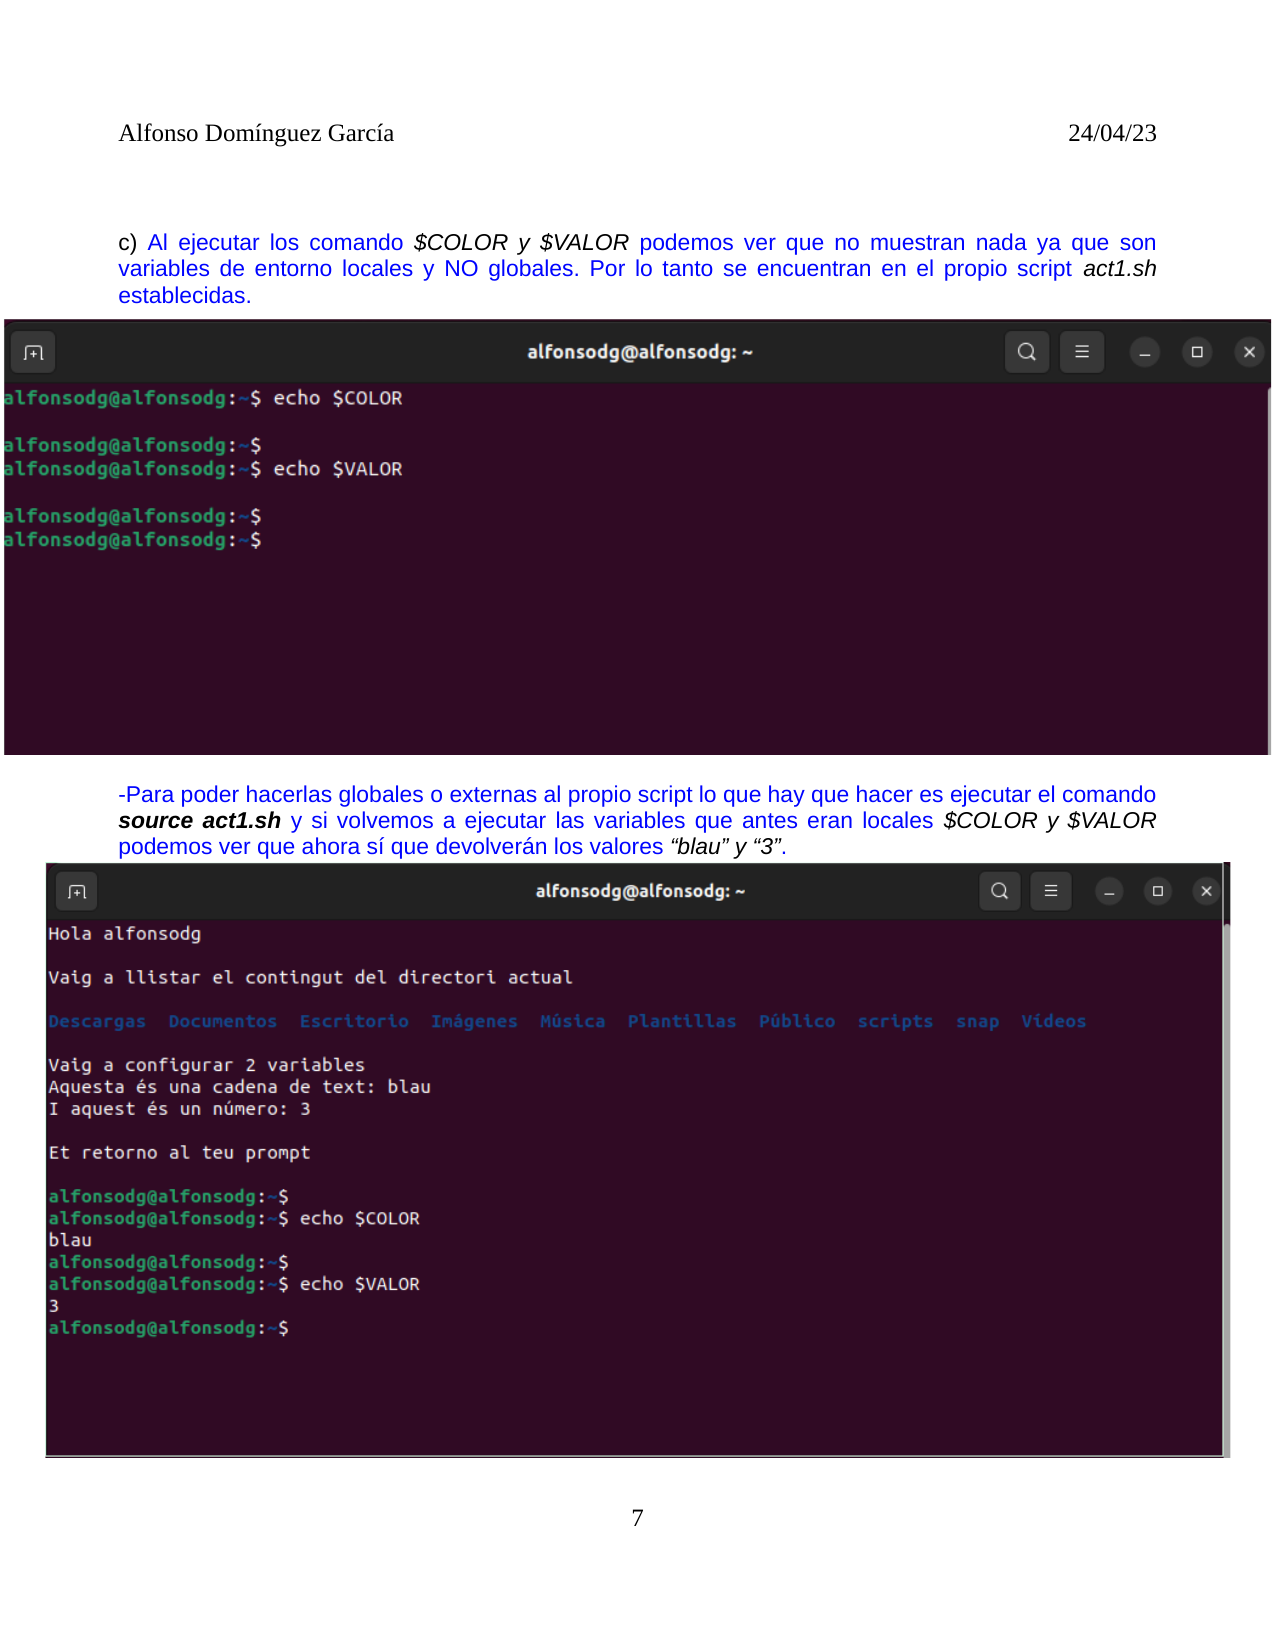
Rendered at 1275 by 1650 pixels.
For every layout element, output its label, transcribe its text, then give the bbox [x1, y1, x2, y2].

picture [45, 862, 1231, 1458]
text -Para poder hacerlas globales o externas al propio script lo que hay que hacer es ejecutar el comando source act1.sh y si volvemos a ejecutar las variables que antes eran locales $COLOR y $VALOR podemos ver que ahora sí que devolverán los valores “blau” y “3”. [118, 781, 1157, 859]
picture [3, 319, 1272, 755]
text c) Al ejecutar los comando $COLOR y $VALOR podemos ver que no muestran nada ya que son variables de entorno locales y NO globales. Por lo tanto se encuentran en el propio script act1.sh establecidas. [118, 229, 1157, 308]
